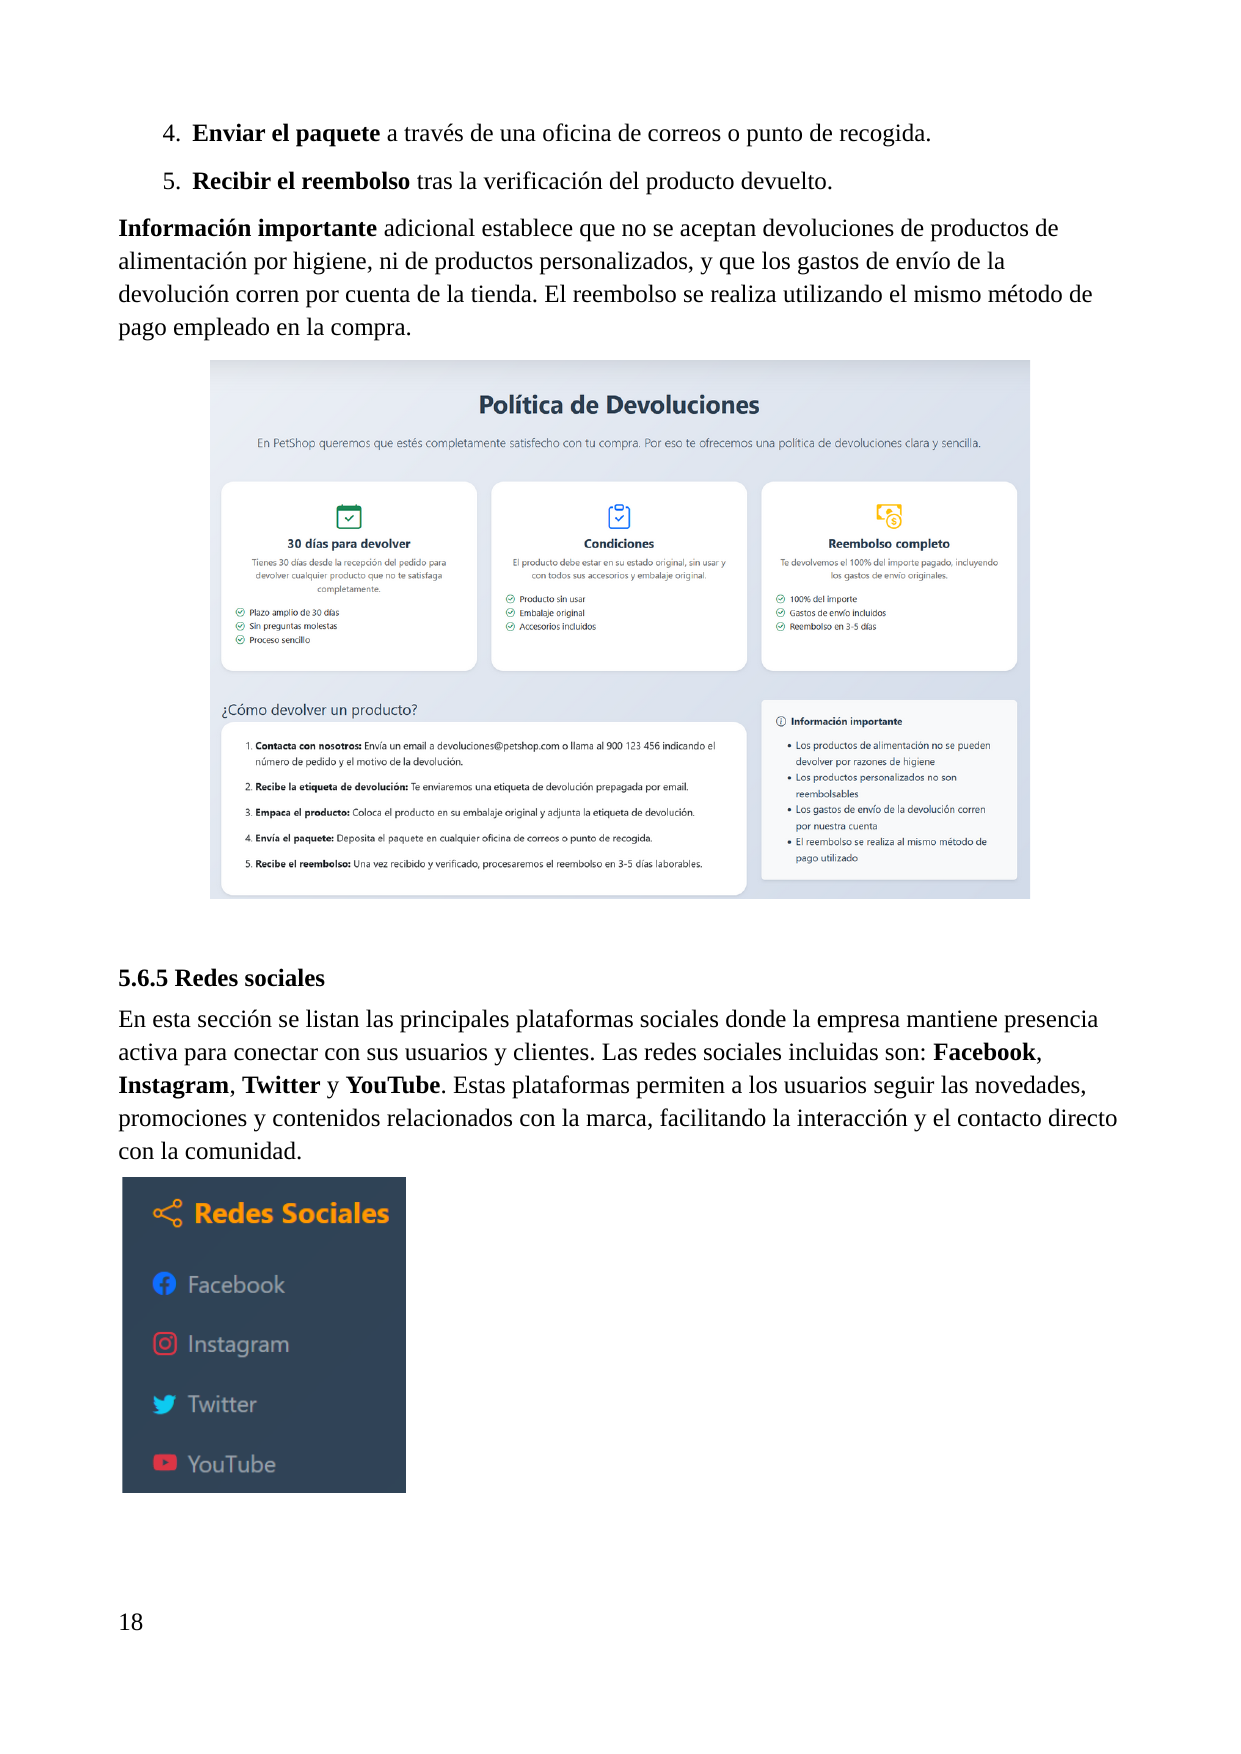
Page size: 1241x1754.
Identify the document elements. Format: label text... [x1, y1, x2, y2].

picture [210, 360, 1031, 899]
list Recibir el reembolso tras la verificación del producto devuelto. [162, 166, 1122, 194]
subtitle 5.6.5 Redes sociales [118, 963, 1122, 992]
text En esta sección se listan las principales plataformas sociales donde la empresa mantiene presencia activa para conectar con sus usuarios y clientes. Las redes sociales incluidas son: Facebook, Instagram, Twitter y YouTube. Estas plataformas permiten a los usuarios seguir las novedades, promociones y contenidos relacionados con la marca, facilitando la interacción y el contacto directo con la comunidad. [118, 1004, 1122, 1165]
list Enviar el paquete a través de una oficina de correos o punto de recogida. [162, 118, 1122, 147]
text Información importante adicional establece que no se aceptan devoluciones de productos de alimentación por higiene, ni de productos personalizados, y que los gastos de envío de la devolución corren por cuenta de la tienda. El reembolso se realiza utilizando el mismo método de pago empleado en la compra. [118, 213, 1122, 341]
picture [122, 1177, 406, 1493]
